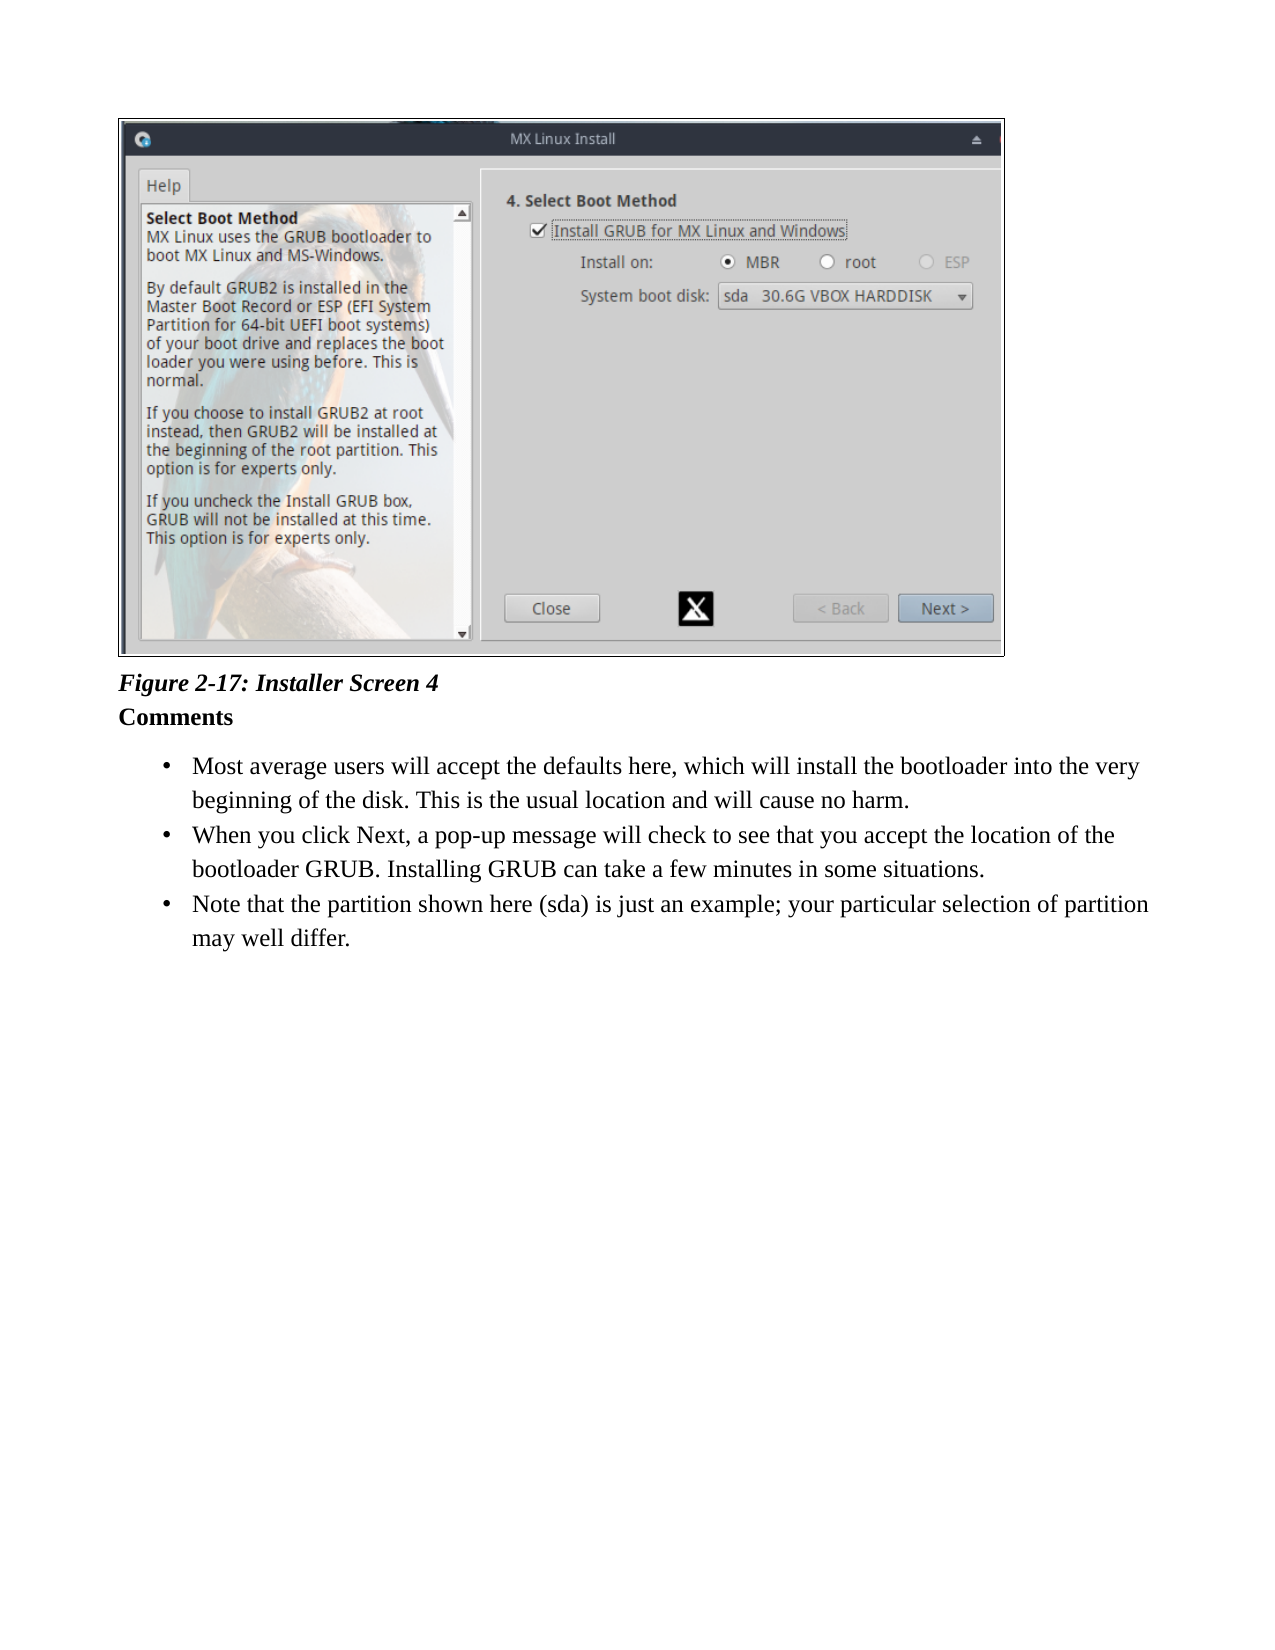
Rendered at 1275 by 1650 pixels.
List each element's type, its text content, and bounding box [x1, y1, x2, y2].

list Note that the partition shown here (sda) is just an example; your particular selection of partition may well differ. [162, 889, 1157, 952]
text Comments [118, 702, 1157, 731]
picture [121, 121, 1001, 654]
list Most average users will accept the defaults here, which will install the bootloader into the very beginning of the disk. This is the usual location and will cause no harm. [162, 751, 1157, 814]
list When you click Next, a pop-up message will check to see that you accept the location of the bootloader GRUB. Installing GRUB can take a few minutes in some situations. [162, 820, 1157, 883]
text Figure 2-17: Installer Screen 4 [118, 118, 1157, 696]
